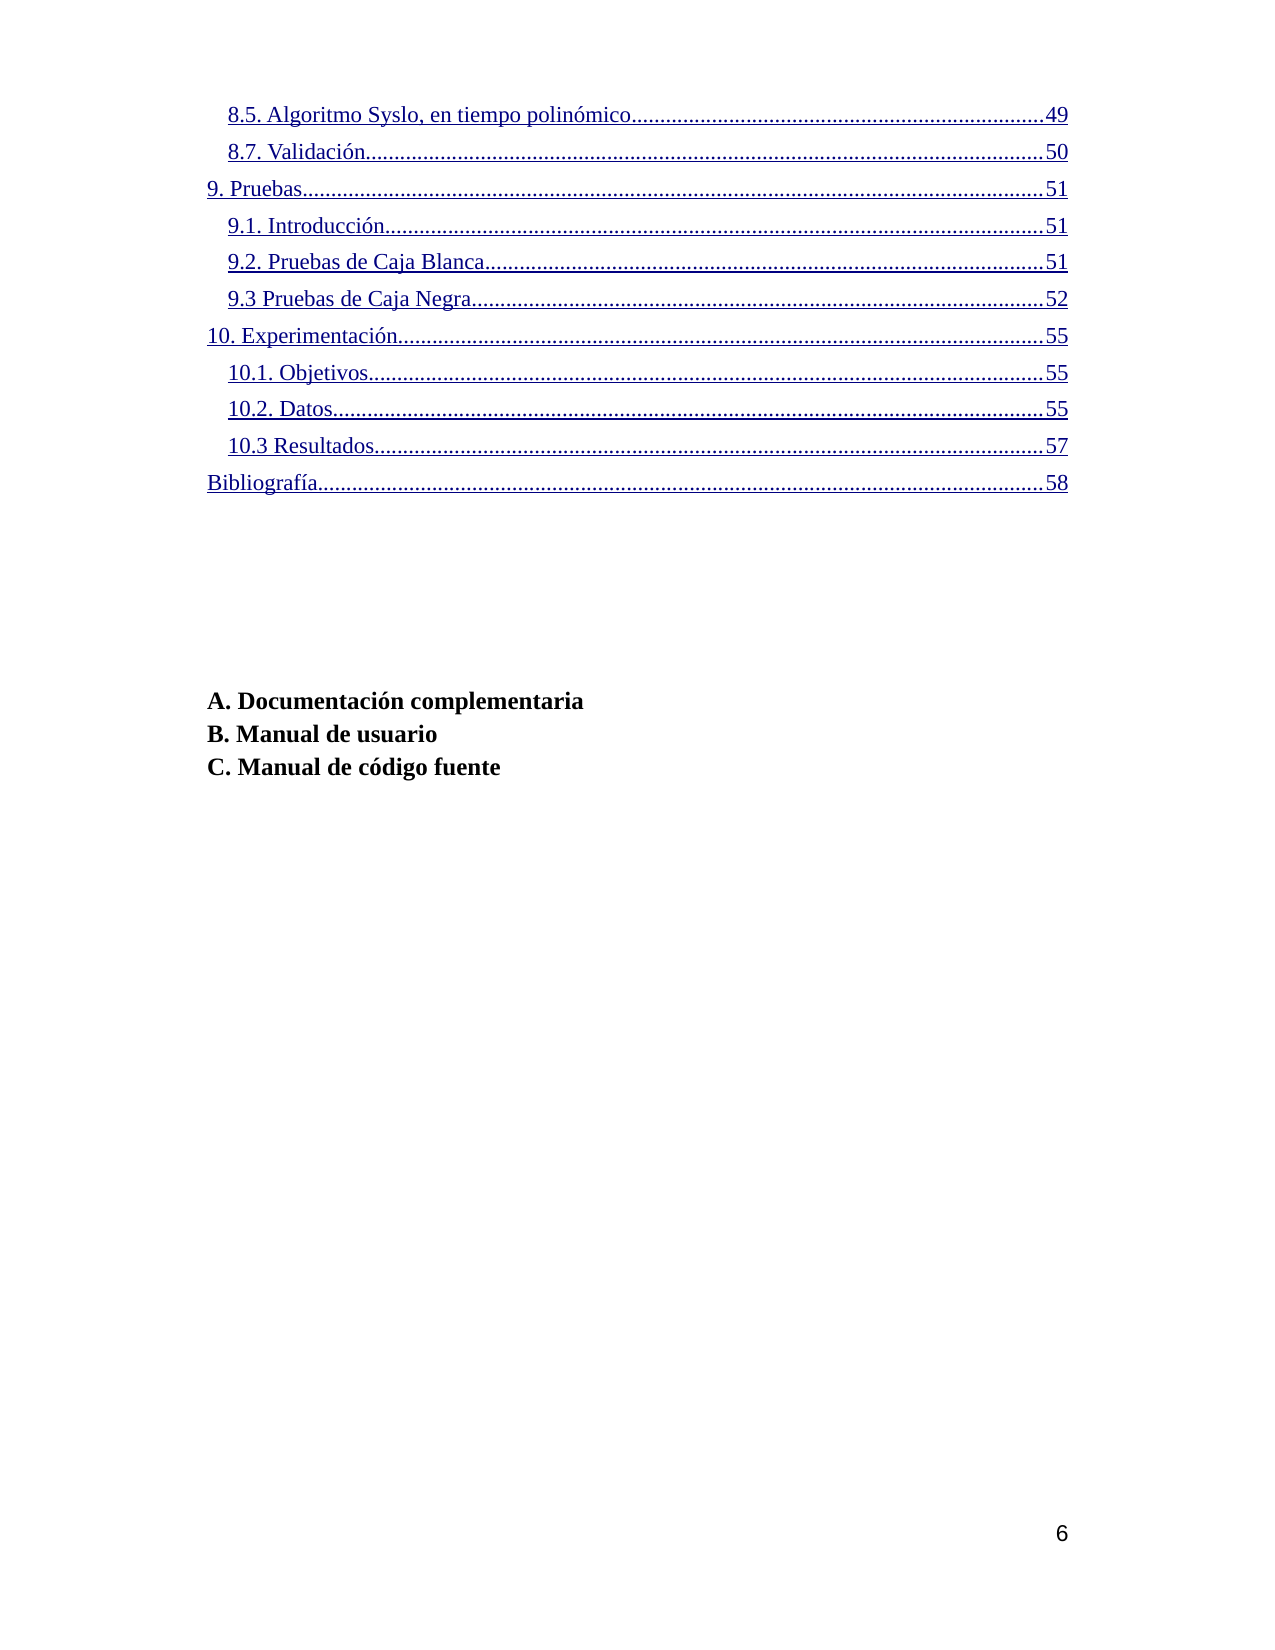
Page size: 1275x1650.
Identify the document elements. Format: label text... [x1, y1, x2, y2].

text 9.3 Pruebas de Caja Negra 52 [228, 285, 1068, 308]
text 10. Experimentación 55 [207, 322, 1068, 345]
text 9.1. Introducción 51 [228, 212, 1068, 235]
text C. Manual de código fuente [207, 752, 1068, 781]
text B. Manual de usuario [207, 719, 1068, 748]
text 9.2. Pruebas de Caja Blanca 51 [228, 248, 1068, 271]
text 10.1. Objetivos 55 [228, 359, 1068, 382]
text 10.3 Resultados 57 [228, 432, 1068, 455]
text 9. Pruebas 51 [207, 175, 1068, 198]
text 8.5. Algoritmo Syslo, en tiempo polinómico 49 [228, 101, 1068, 124]
text Bibliografía 58 [207, 469, 1068, 492]
text 10.2. Datos 55 [228, 396, 1068, 418]
text A. Documentación complementaria [207, 686, 1068, 715]
text 8.7. Validación 50 [228, 138, 1068, 161]
